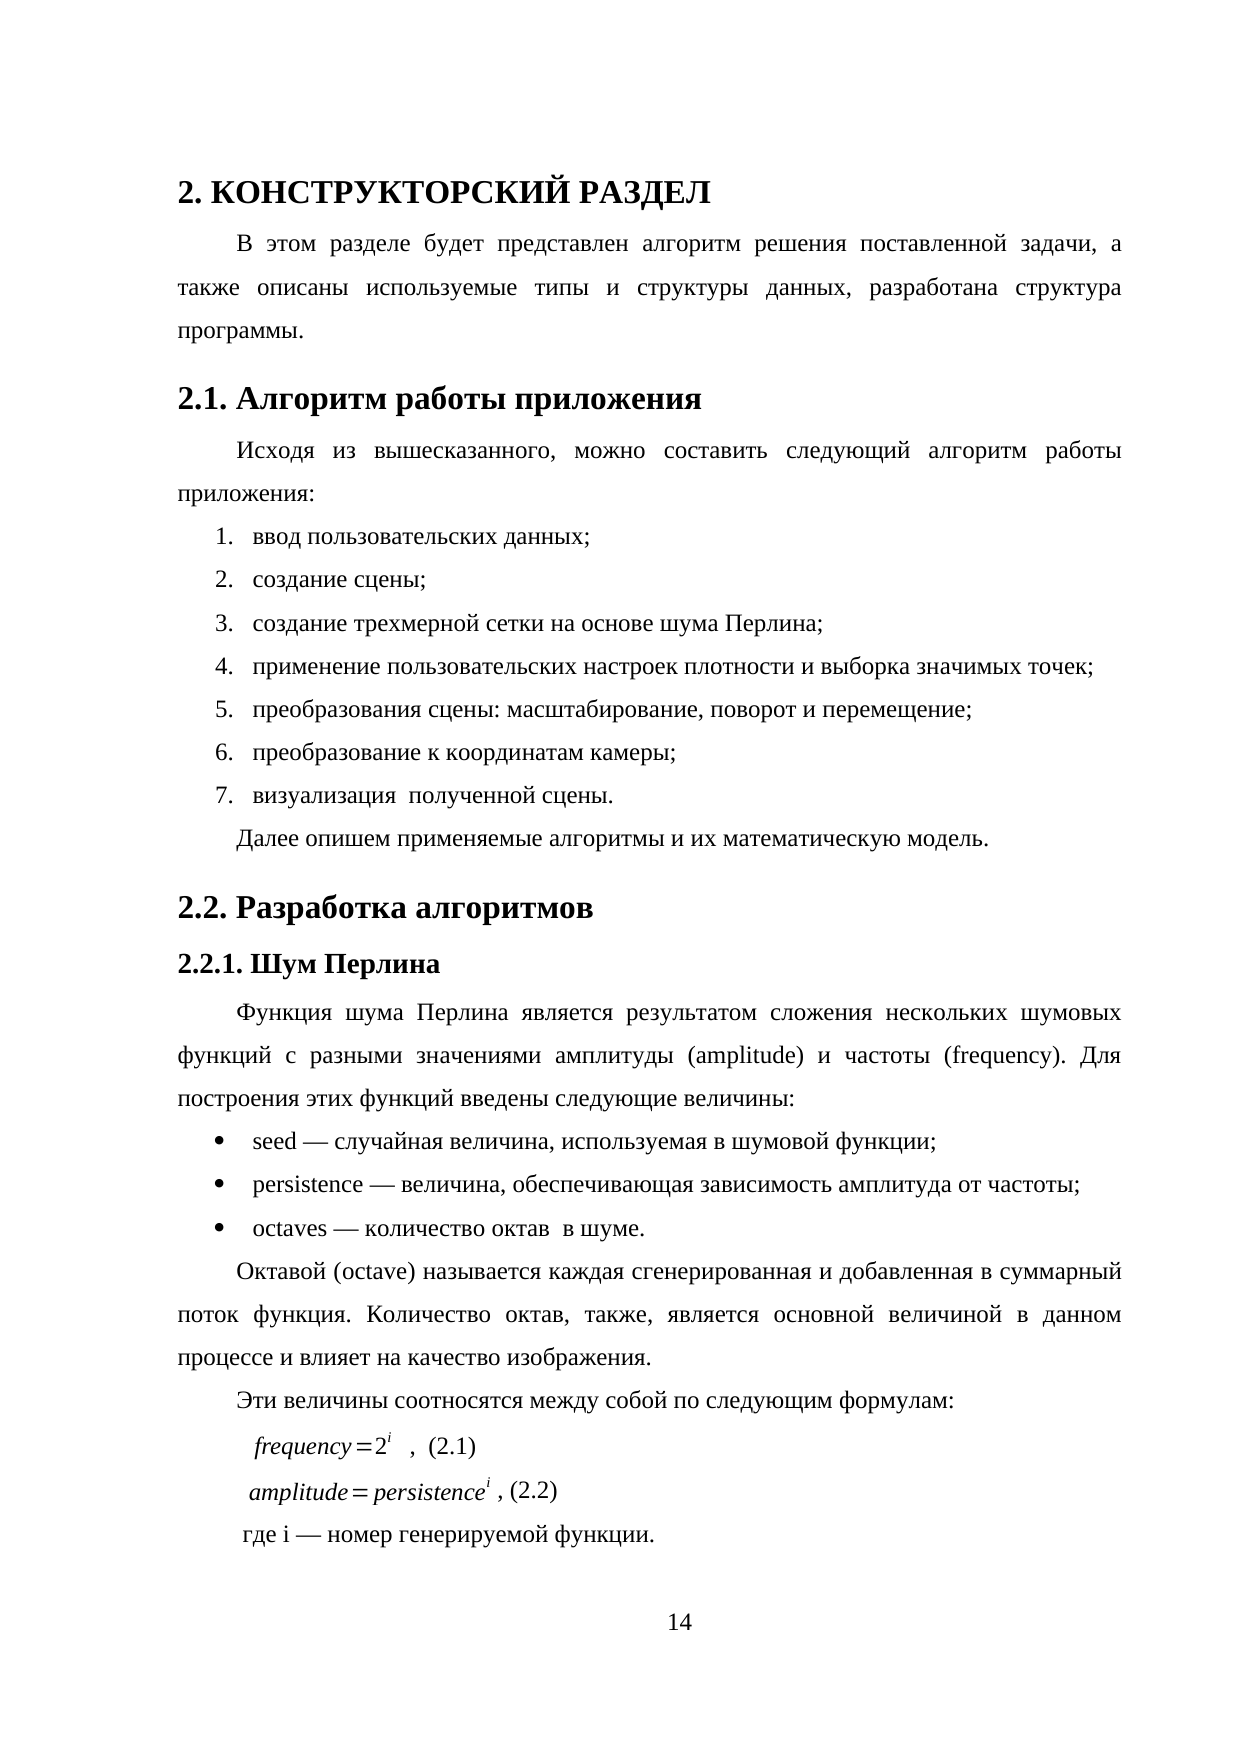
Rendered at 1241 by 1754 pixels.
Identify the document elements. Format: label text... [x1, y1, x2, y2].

text , (2.1) [177, 1428, 1122, 1459]
text Эти величины соотносятся между собой по следующим формулам: [177, 1385, 1122, 1414]
list seed — случайная величина, используемая в шумовой функции; [215, 1126, 1122, 1155]
list создание сцены; [215, 564, 1122, 593]
list преобразования сцены: масштабирование, поворот и перемещение; [215, 694, 1122, 723]
subtitle 2. КОНСТРУКТОРСКИЙ РАЗДЕЛ [177, 172, 1122, 210]
list применение пользовательских настроек плотности и выборка значимых точек; [215, 651, 1122, 679]
list octaves — количество октав в шуме. [215, 1213, 1122, 1241]
text , (2.2) [177, 1474, 1122, 1505]
list преобразование к координатам камеры; [215, 737, 1122, 766]
text Функция шума Перлина является результатом сложения нескольких шумовых функций с разными значениями амплитуды (amplitude) и частоты (frequency). Для построения этих функций введены следующие величины: [177, 997, 1122, 1112]
list визуализация полученной сцены. [215, 780, 1122, 809]
list ввод пользовательских данных; [215, 521, 1122, 550]
list persistence — величина, обеспечивающая зависимость амплитуда от частоты; [215, 1169, 1122, 1198]
text Октавой (octave) называется каждая сгенерированная и добавленная в суммарный поток функция. Количество октав, также, является основной величиной в данном процессе и влияет на качество изображения. [177, 1256, 1122, 1371]
list создание трехмерной сетки на основе шума Перлина; [215, 608, 1122, 636]
subtitle 2.2. Разработка алгоритмов [177, 887, 1122, 926]
subtitle 2.2.1. Шум Перлина [177, 946, 1122, 979]
subtitle 2.1. Алгоритм работы приложения [177, 379, 1122, 417]
text Исходя из вышесказанного, можно составить следующий алгоритм работы приложения: [177, 435, 1122, 507]
text Далее опишем применяемые алгоритмы и их математическую модель. [177, 823, 1122, 852]
text В этом разделе будет представлен алгоритм решения поставленной задачи, а также описаны используемые типы и структуры данных, разработана структура программы. [177, 228, 1122, 343]
text где i — номер генерируемой функции. [177, 1519, 1122, 1548]
